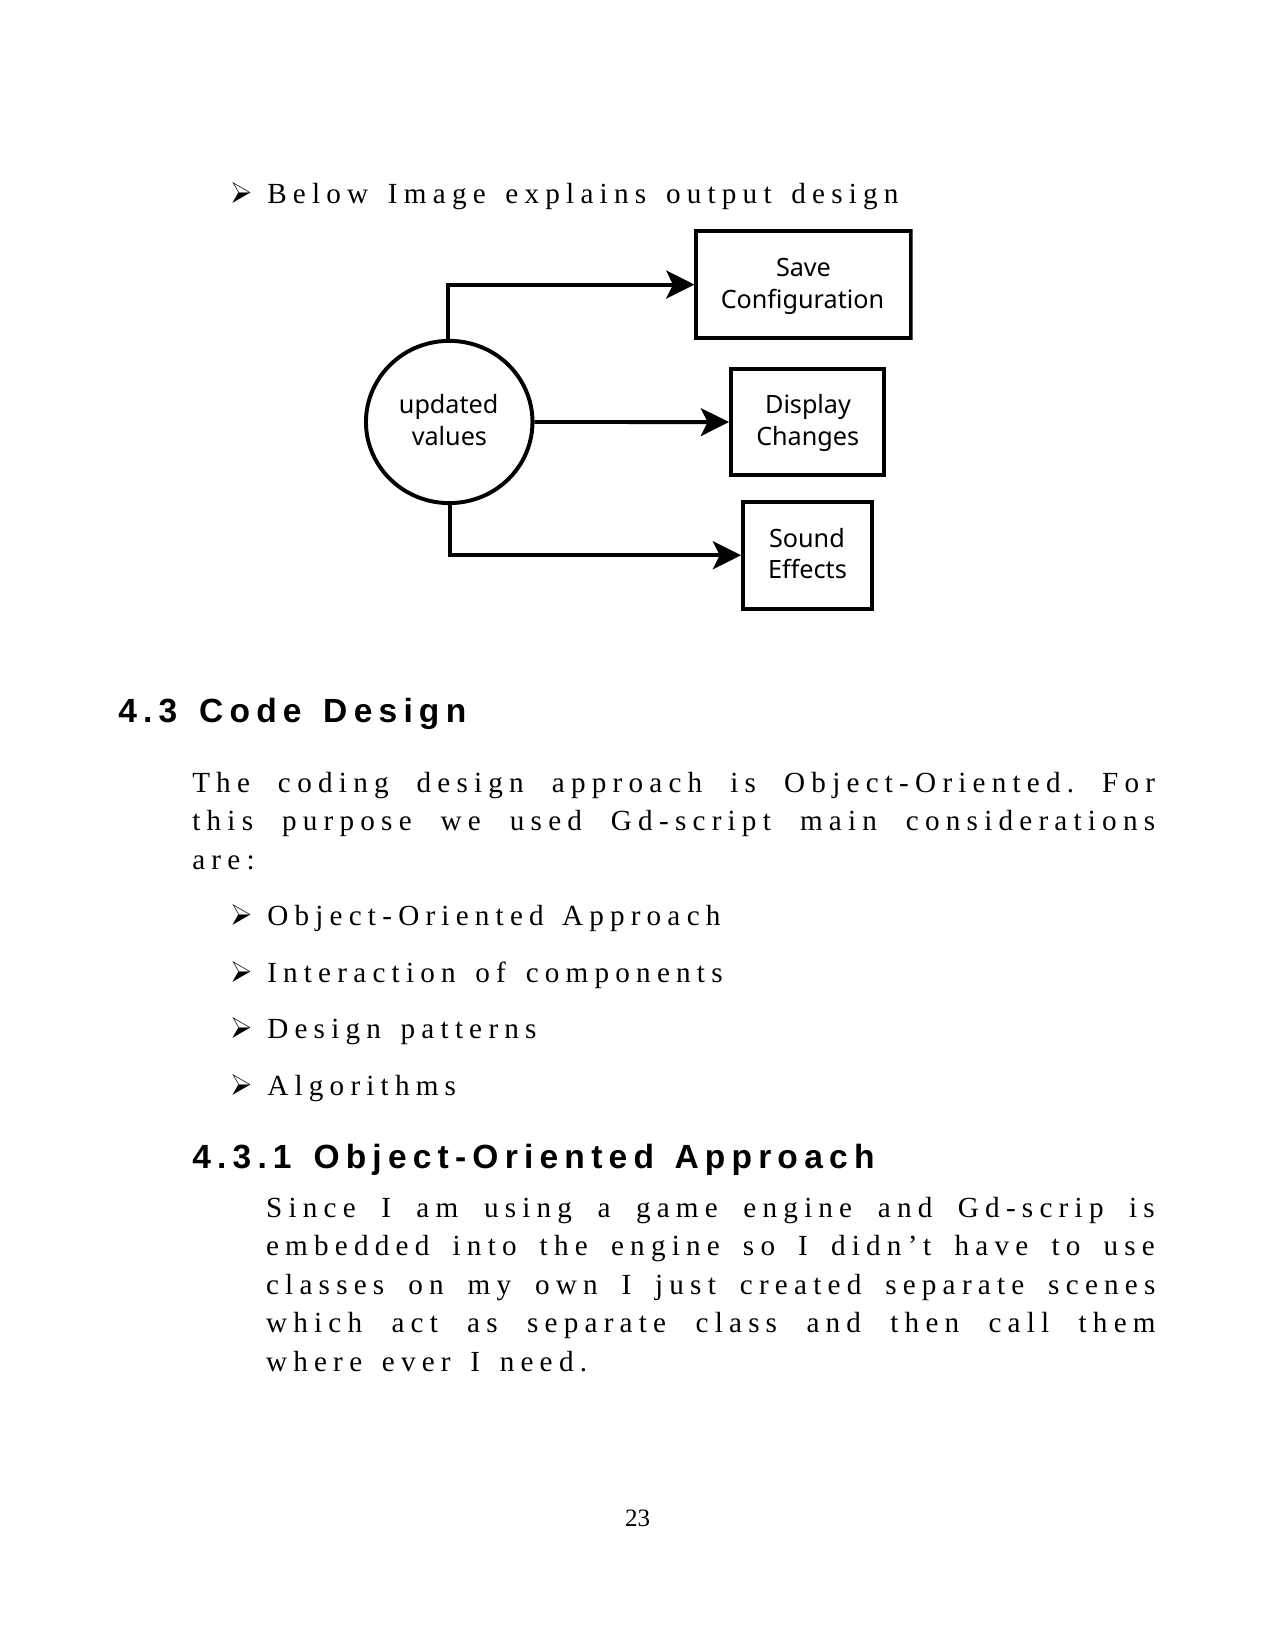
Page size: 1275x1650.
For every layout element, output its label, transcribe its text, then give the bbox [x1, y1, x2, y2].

list Object-Oriented Approach [229, 898, 1157, 932]
subtitle 4.3 Code Design [118, 690, 1157, 729]
text Since I am using a game engine and Gd-scrip is embedded into the engine so I didn’t have to use classes on my own I just created separate scenes which act as separate class and then call them where ever I need. [266, 1190, 1157, 1378]
subtitle 4.3.1 Object-Oriented Approach [118, 1137, 1157, 1175]
list Algorithms [229, 1068, 1157, 1102]
text The coding design approach is Object-Oriented. For this purpose we used Gd-script main considerations are: [192, 765, 1157, 875]
list Interaction of components [229, 955, 1157, 988]
list Below Image explains output design [229, 176, 1157, 210]
list Design patterns [229, 1011, 1157, 1045]
